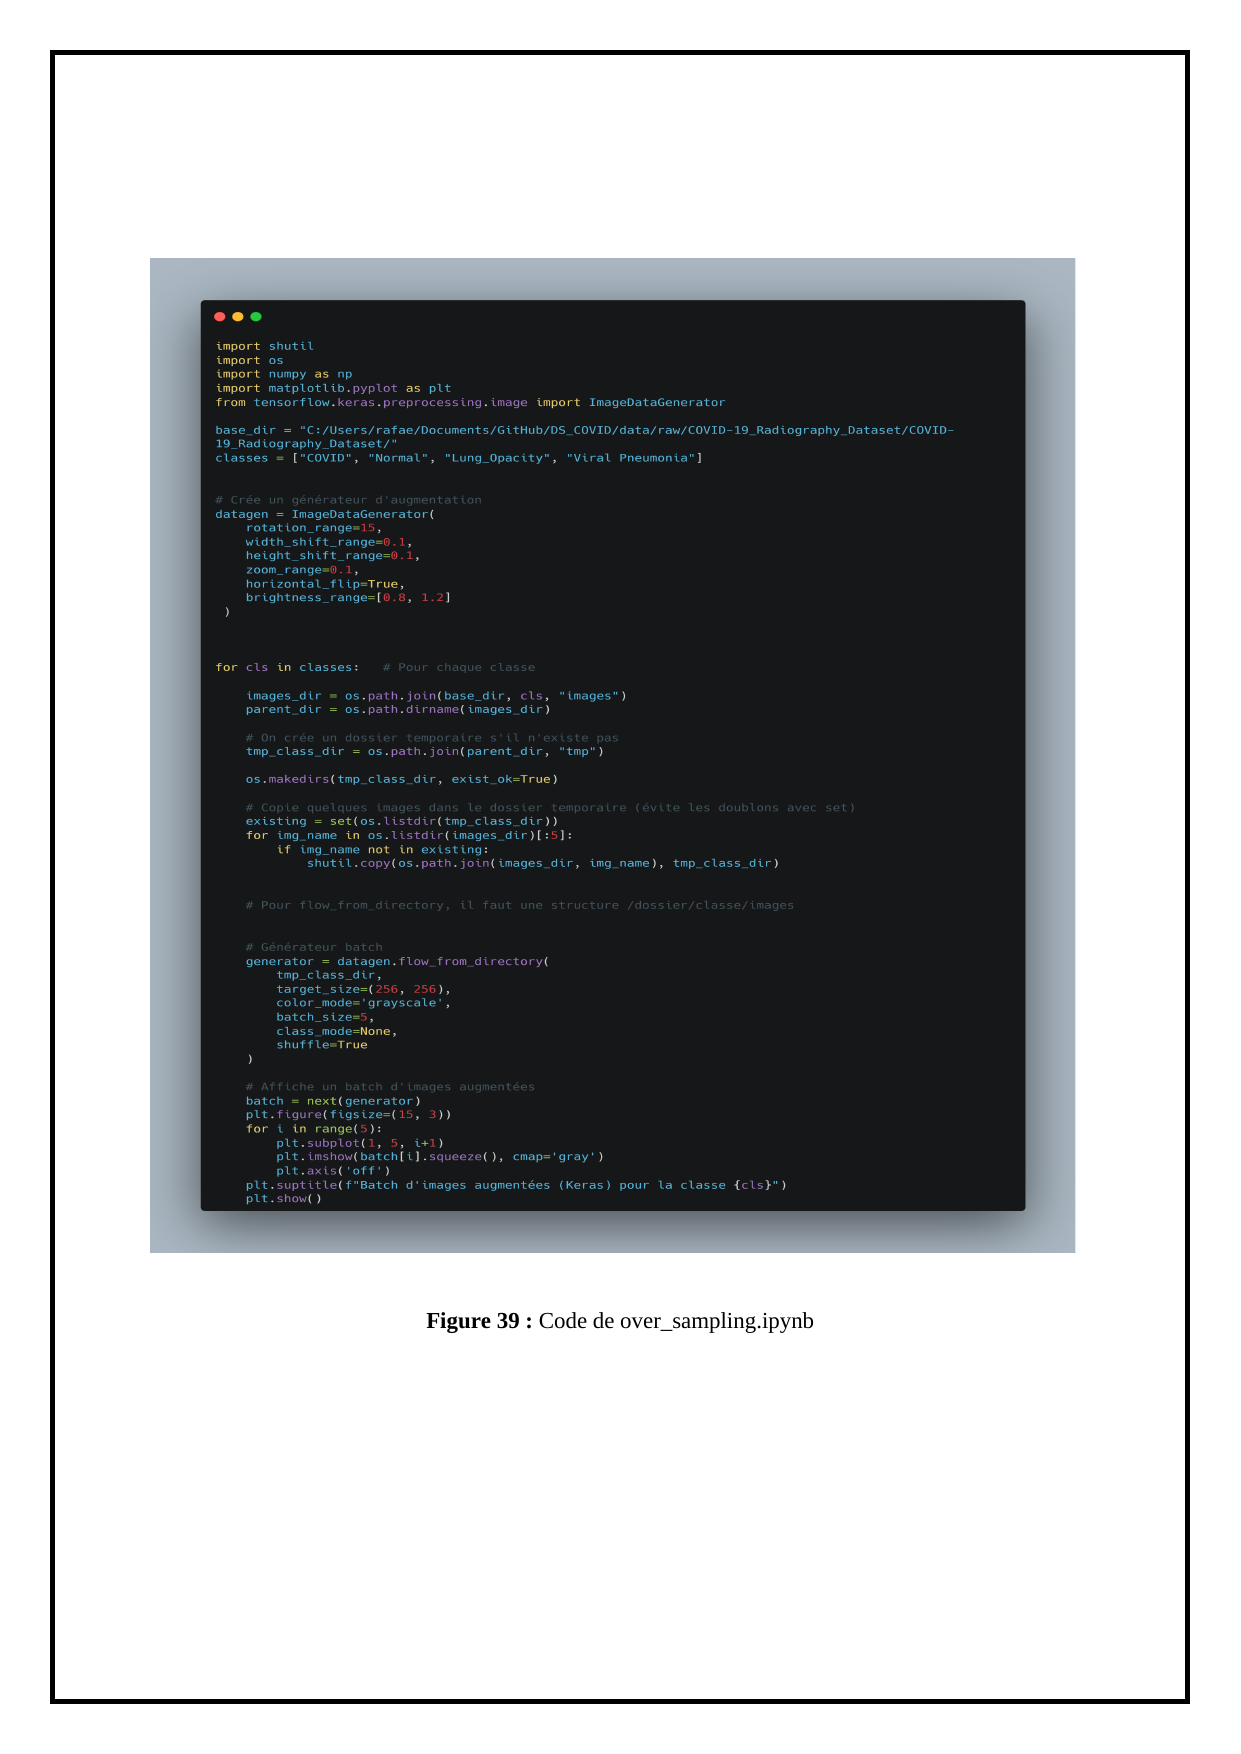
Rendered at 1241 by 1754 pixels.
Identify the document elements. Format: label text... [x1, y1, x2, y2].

text Figure 39 : Code de over_sampling.ipynb [150, 1308, 1090, 1334]
